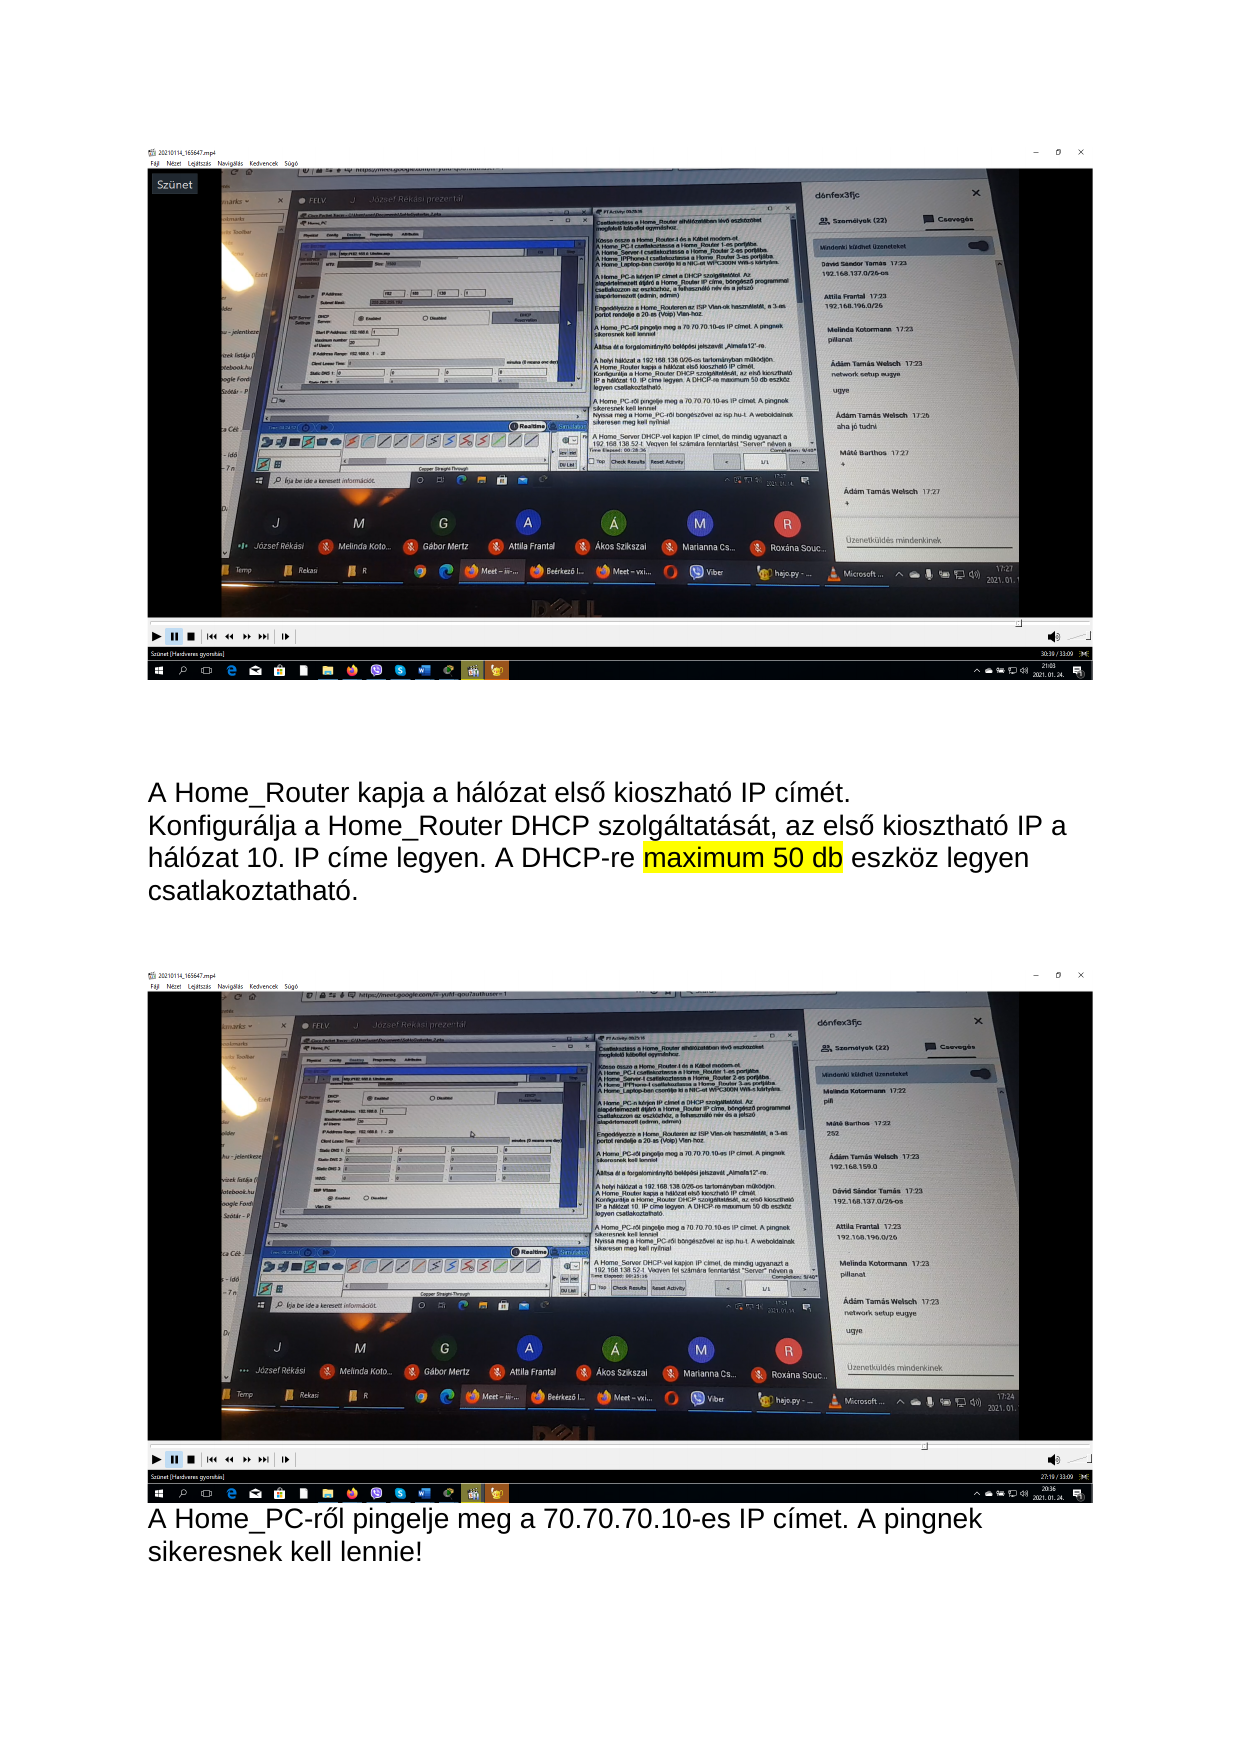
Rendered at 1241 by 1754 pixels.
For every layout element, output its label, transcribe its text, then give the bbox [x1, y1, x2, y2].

text A Home_PC-ről pingelje meg a 70.70.70.10-es IP címet. A pingnek sikeresnek kell lennie! [148, 1503, 1093, 1567]
text Konfigurálja a Home_Router DHCP szolgáltatását, az első kiosztható IP a hálózat 10. IP címe legyen. A DHCP-re maximum 50 db eszköz legyen csatlakoztatható. [148, 809, 1093, 906]
text A Home_Router kapja a hálózat első kioszható IP címét. [148, 776, 1093, 809]
